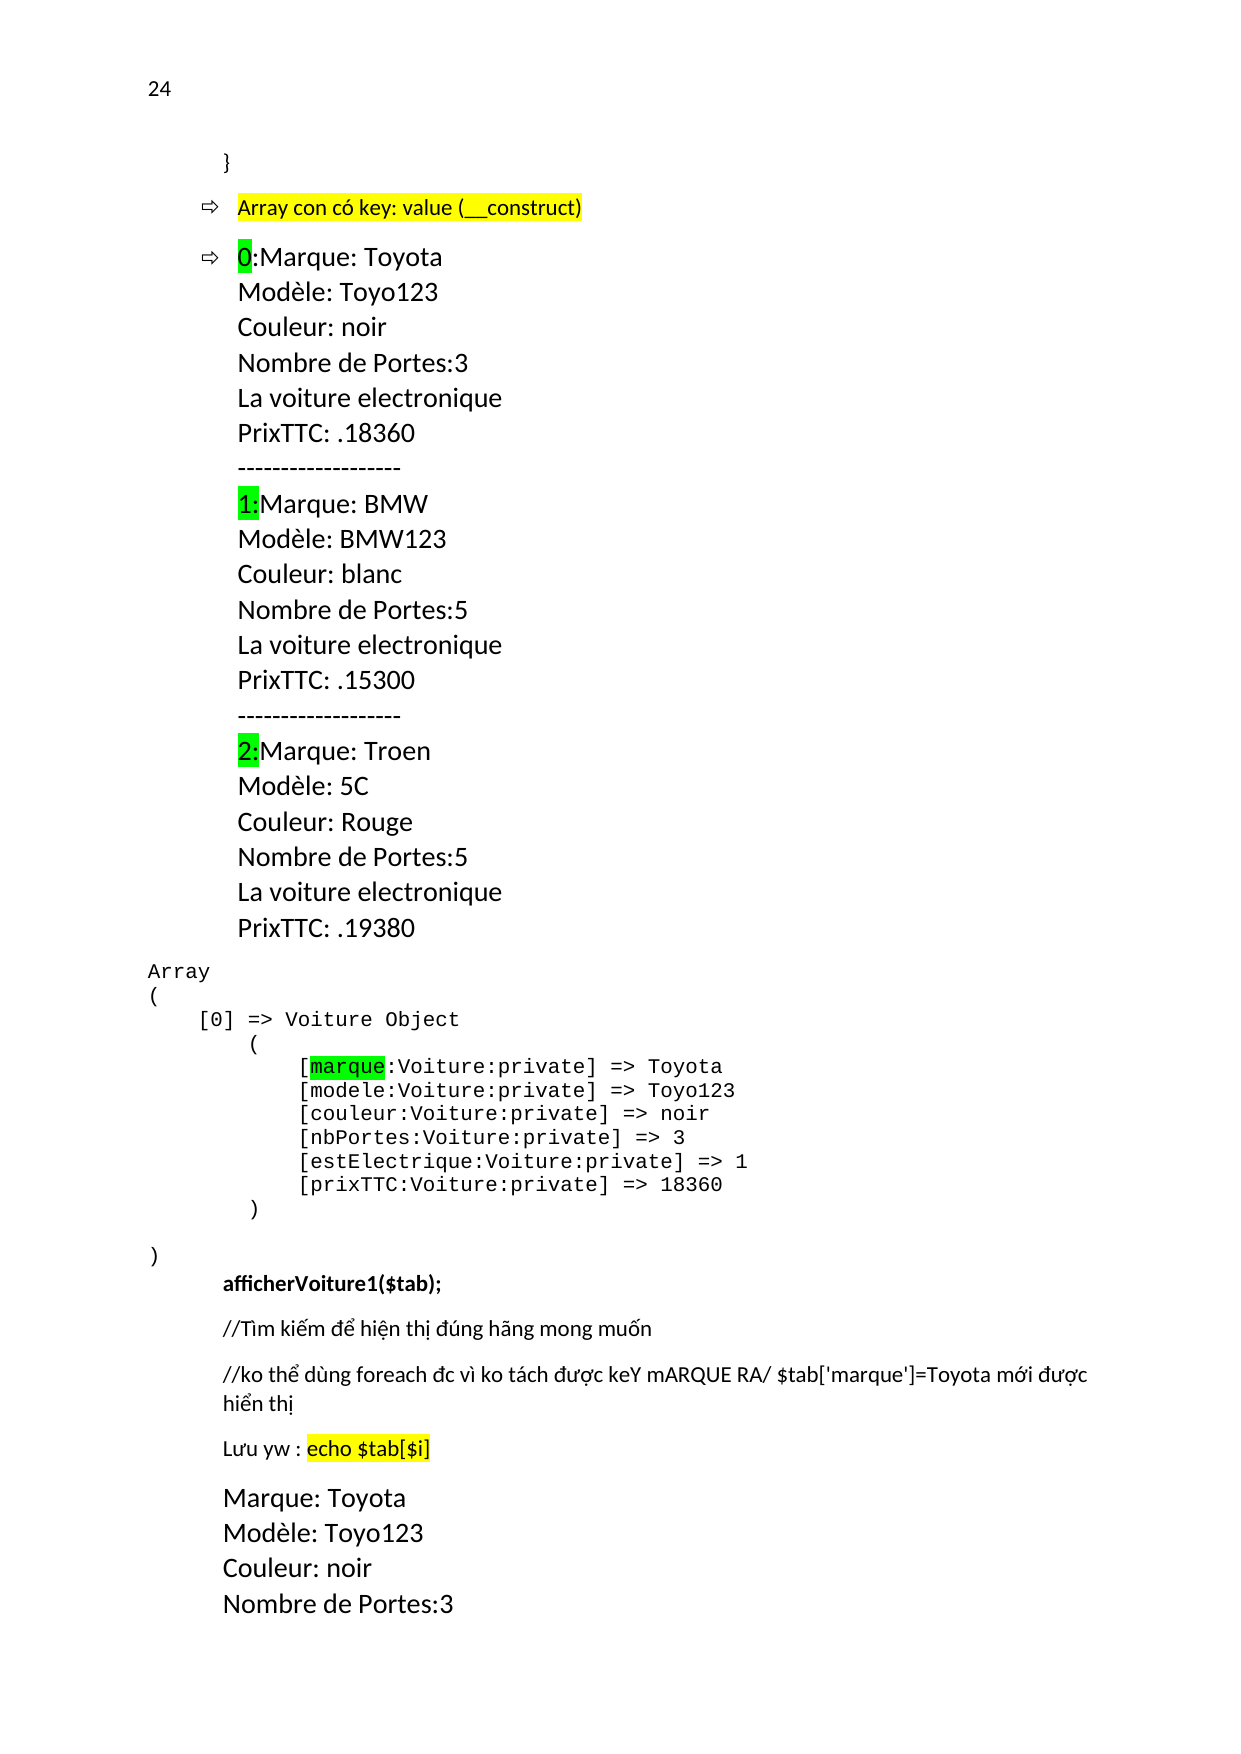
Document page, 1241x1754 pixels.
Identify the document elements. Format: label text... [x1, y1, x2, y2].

text [nbPortes:Voiture:private] => 3 [148, 1127, 1093, 1151]
list Marque: Toyota Modèle: Toyo123 Couleur: noir Nombre de Portes:3 [223, 1480, 1093, 1620]
list Lưu yw : echo $tab[$i] [223, 1434, 1093, 1462]
text [marque:Voiture:private] => Toyota [148, 1056, 1093, 1080]
text [modele:Voiture:private] => Toyo123 [148, 1080, 1093, 1103]
text Array [148, 962, 1093, 985]
text [couleur:Voiture:private] => noir [148, 1103, 1093, 1127]
list //Tìm kiếm để hiện thị đúng hãng mong muốn [223, 1314, 1093, 1342]
text [0] => Voiture Object [148, 1009, 1093, 1032]
list } [223, 148, 1093, 176]
list //ko thể dùng foreach đc vì ko tách được keY mARQUE RA/ $tab['marque']=Toyota mới được hiển thị [223, 1360, 1093, 1417]
text ( [148, 1032, 1093, 1056]
list afficherVoiture1($tab); [223, 1269, 1093, 1297]
text [prixTTC:Voiture:private] => 18360 [148, 1174, 1093, 1198]
list Array con có key: value (__construct) [200, 193, 1093, 221]
text ( [148, 985, 1093, 1009]
text ) [148, 1198, 1093, 1222]
list 0:Marque: Toyota Modèle: Toyo123 Couleur: noir Nombre de Portes:3 La voiture electronique PrixTTC: .18360 ------------------- 1:Marque: BMW Modèle: BMW123 Couleur: blanc Nombre de Portes:5 La voiture electronique PrixTTC: .15300 ------------------- 2:Marque: Troen Modèle: 5C Couleur: Rouge Nombre de Portes:5 La voiture electronique PrixTTC: .19380 [200, 239, 1093, 944]
text [estElectrique:Voiture:private] => 1 [148, 1151, 1093, 1174]
text ) [148, 1245, 1093, 1269]
